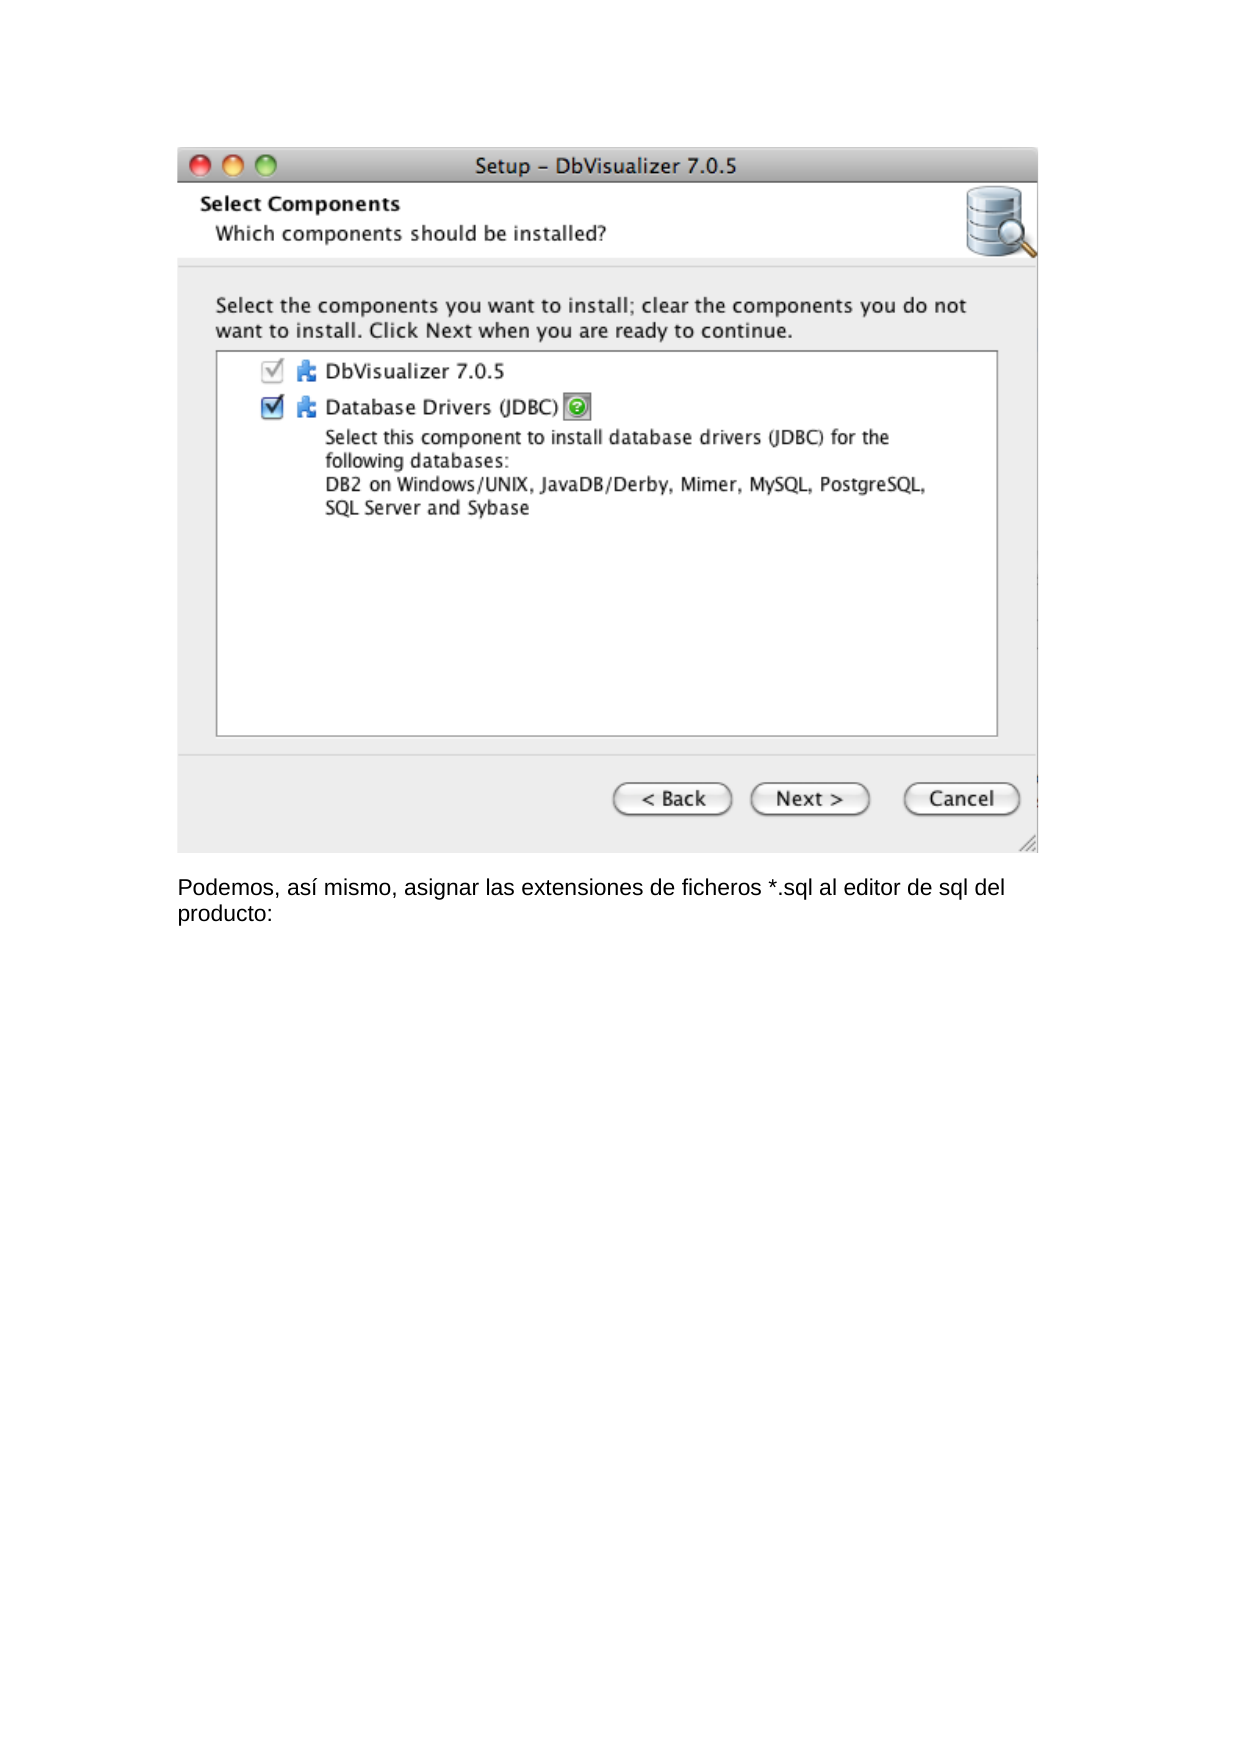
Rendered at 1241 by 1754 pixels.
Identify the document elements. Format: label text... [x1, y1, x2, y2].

text Podemos, así mismo, asignar las extensiones de ficheros *.sql al editor de sql del producto: [177, 873, 1063, 926]
